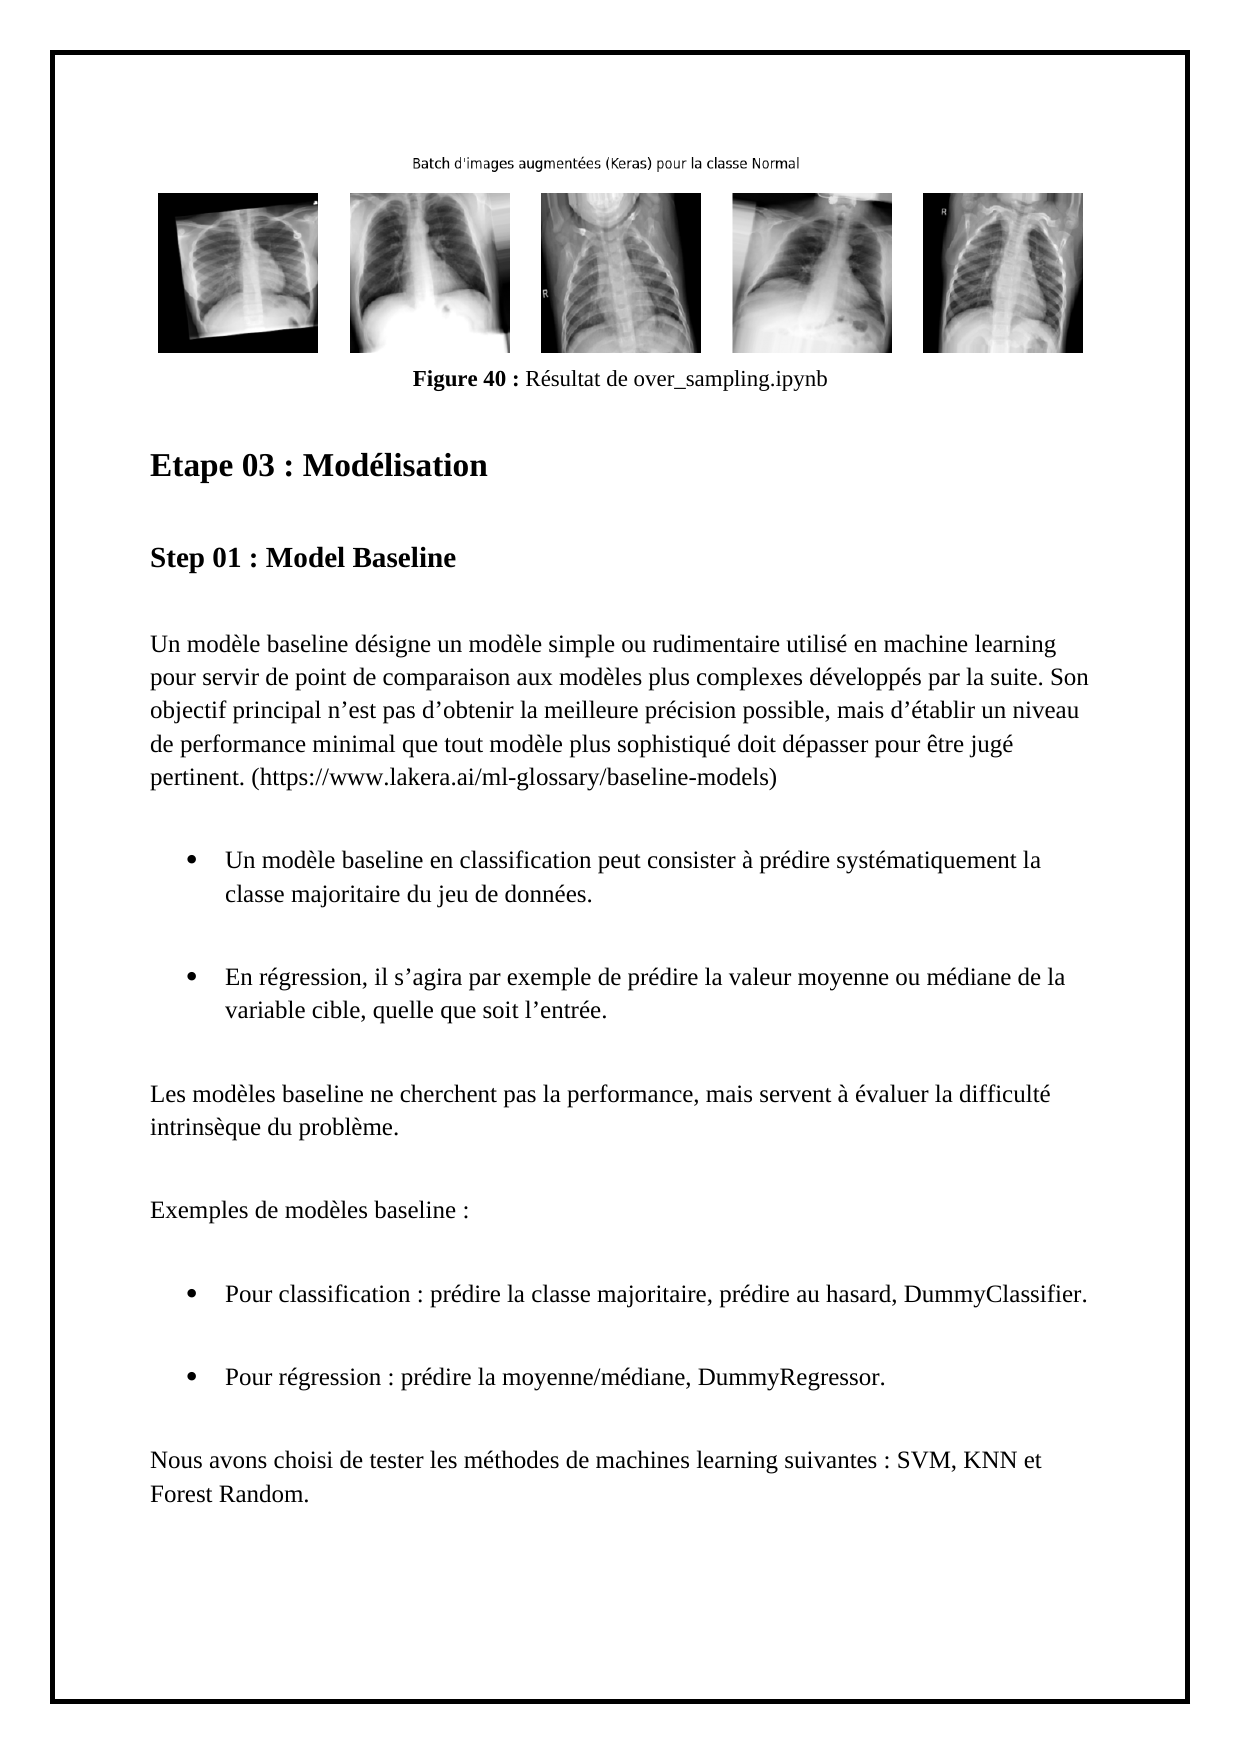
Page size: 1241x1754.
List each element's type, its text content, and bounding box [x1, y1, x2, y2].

text Un modèle baseline désigne un modèle simple ou rudimentaire utilisé en machine learning pour servir de point de comparaison aux modèles plus complexes développés par la suite. Son objectif principal n’est pas d’obtenir la meilleure précision possible, mais d’établir un niveau de performance minimal que tout modèle plus sophistiqué doit dépasser pour être jugé pertinent. (https://www.lakera.ai/ml-glossary/baseline-models) [150, 629, 1090, 791]
text Etape 03 : Modélisation [150, 446, 1090, 484]
text Step 01 : Model Baseline [150, 540, 1090, 573]
text Exemples de modèles baseline : [150, 1196, 1090, 1224]
text Nous avons choisi de tester les méthodes de machines learning suivantes : SVM, KNN et Forest Random. [150, 1446, 1090, 1508]
list En régression, il s’agira par exemple de prédire la valeur moyenne ou médiane de la variable cible, quelle que soit l’entrée. [187, 962, 1090, 1024]
list Un modèle baseline en classification peut consister à prédire systématiquement la classe majoritaire du jeu de données. [187, 846, 1090, 908]
list Pour régression : prédire la moyenne/médiane, DummyRegressor. [187, 1362, 1090, 1391]
text Figure 40 : Résultat de over_sampling.ipynb [150, 361, 1090, 391]
text Les modèles baseline ne cherchent pas la performance, mais servent à évaluer la difficulté intrinsèque du problème. [150, 1079, 1090, 1141]
list Pour classification : prédire la classe majoritaire, prédire au hasard, DummyClassifier. [187, 1279, 1090, 1308]
